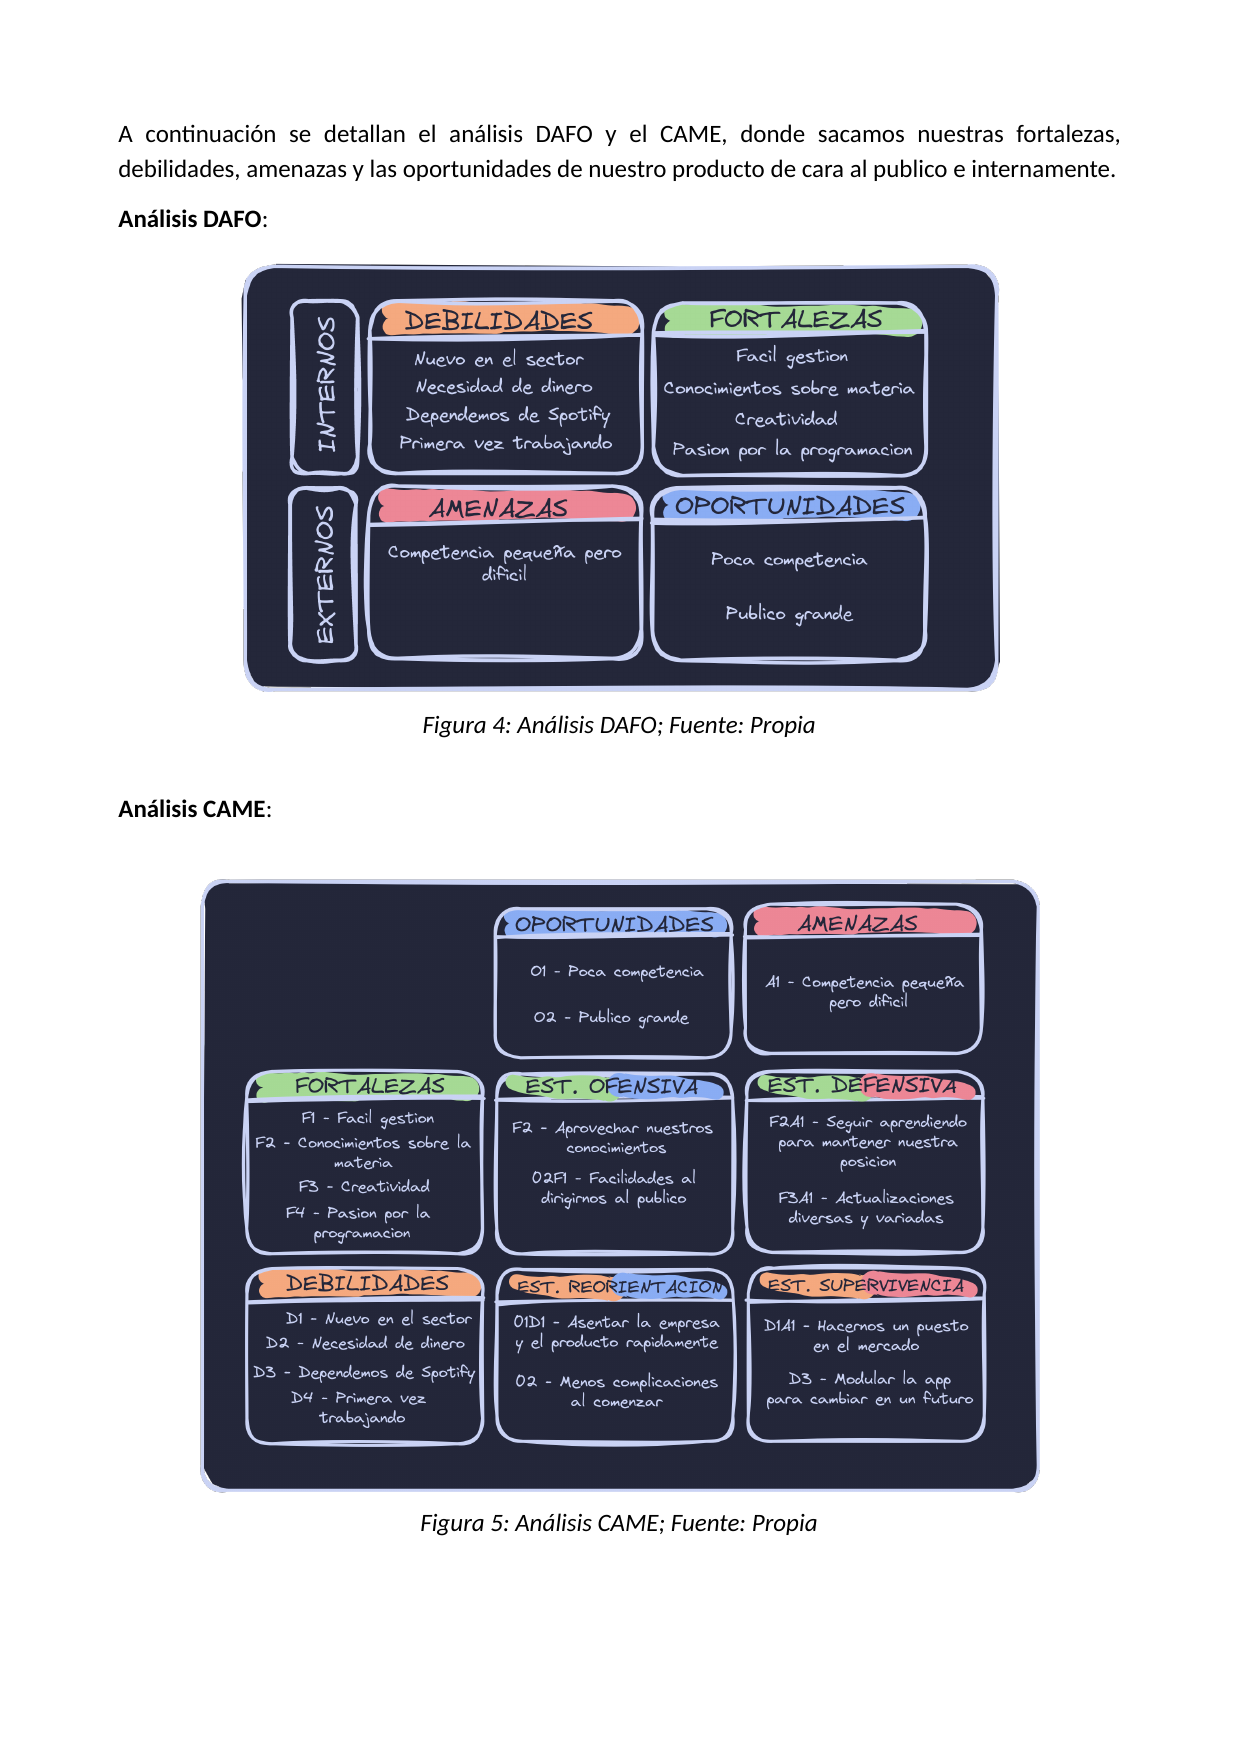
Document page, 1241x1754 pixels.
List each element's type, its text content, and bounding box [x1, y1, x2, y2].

picture [225, 246, 1016, 709]
text Figura 5: Análisis CAME; Fuente: Propia [185, 1508, 1055, 1538]
picture [184, 863, 1056, 1508]
text Análisis DAFO: [118, 203, 1122, 233]
text A continuación se detallan el análisis DAFO y el CAME, donde sacamos nuestras fortalezas, debilidades, amenazas y las oportunidades de nuestro producto de cara al publico e internamente. [118, 118, 1122, 184]
text Análisis CAME: [118, 793, 1122, 824]
text Figura 4: Análisis DAFO; Fuente: Propia [225, 709, 1015, 739]
